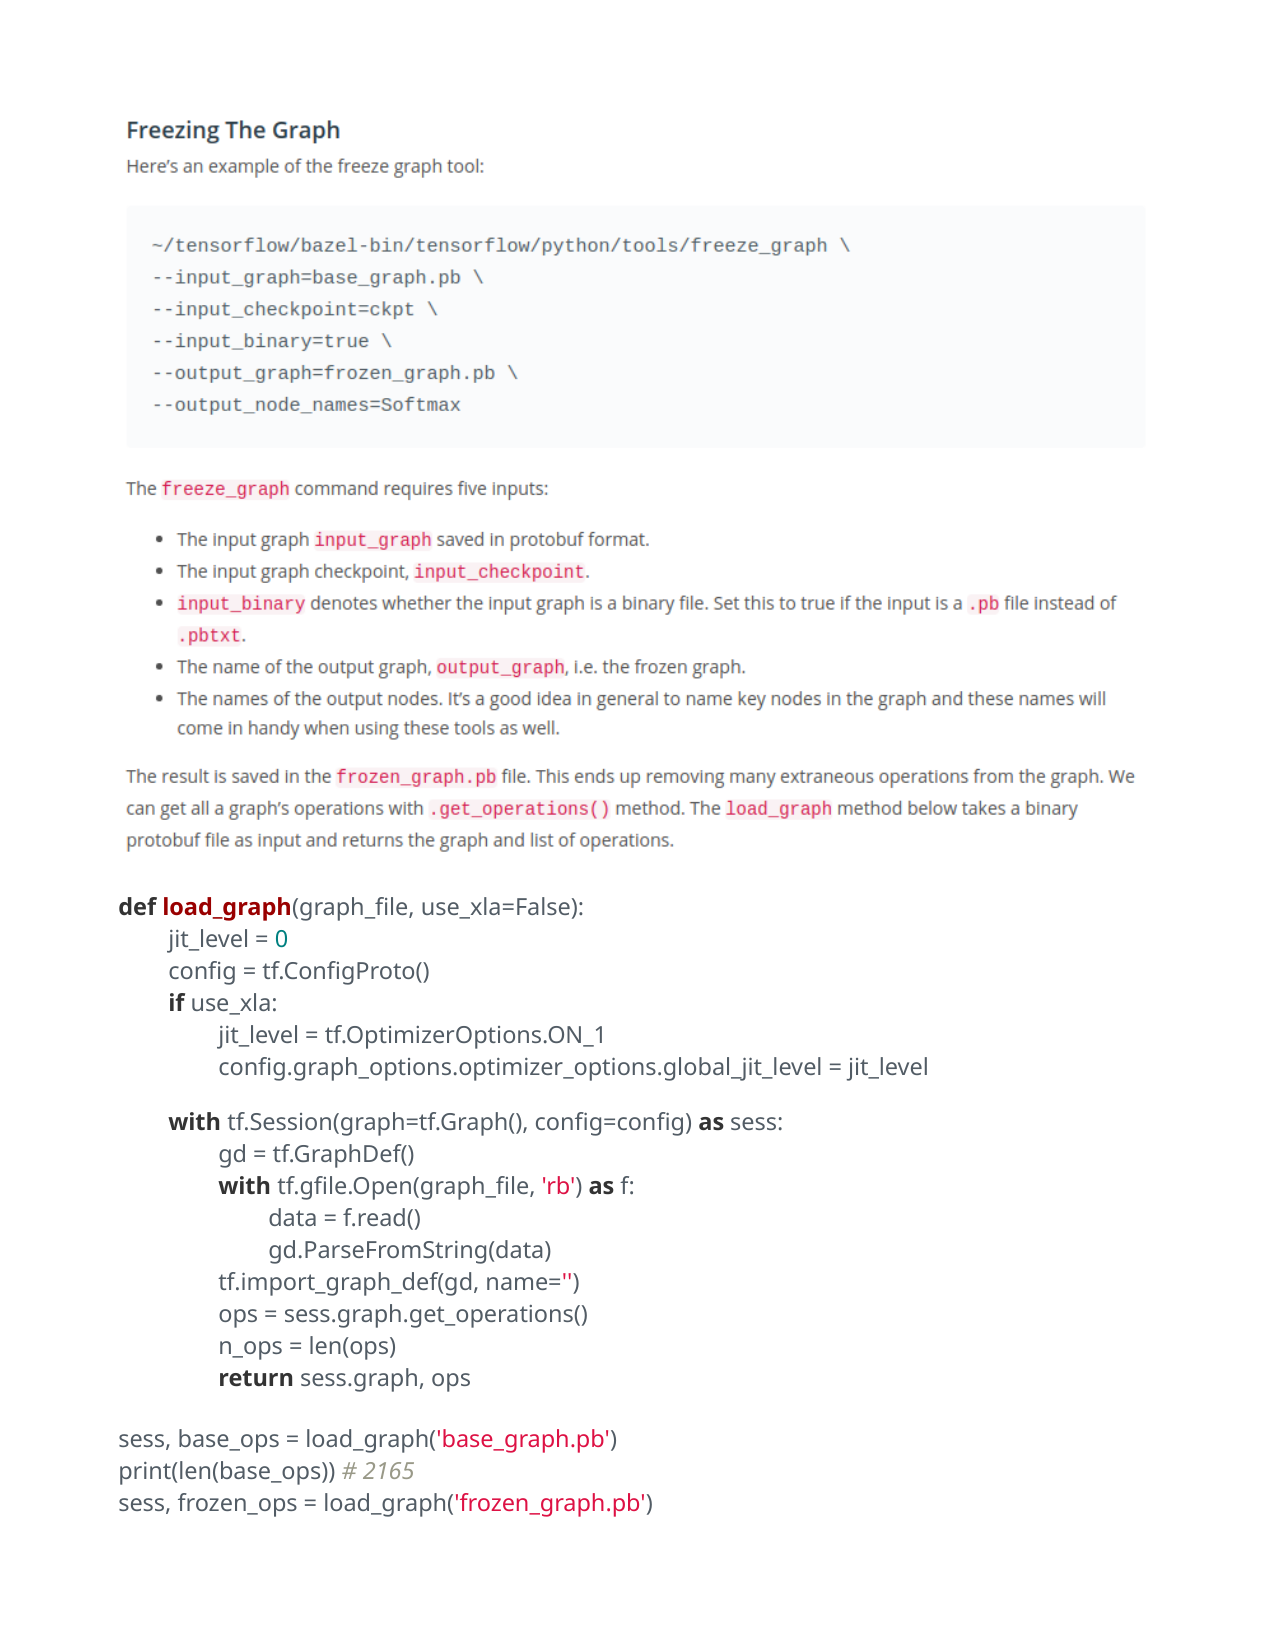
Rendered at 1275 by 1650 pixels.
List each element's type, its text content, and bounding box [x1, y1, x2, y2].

text tf.import_graph_def(gd, name='') [118, 1266, 1157, 1298]
text def load_graph(graph_file, use_xla=False): [118, 890, 1157, 922]
picture [118, 118, 1157, 862]
text config = tf.ConfigProto() [118, 954, 1157, 986]
text jit_level = 0 [118, 922, 1157, 954]
text return sess.graph, ops [118, 1362, 1157, 1393]
text n_ops = len(ops) [118, 1329, 1157, 1362]
text if use_xla: [118, 986, 1157, 1018]
text data = f.read() [118, 1202, 1157, 1234]
text sess, frozen_ops = load_graph('frozen_graph.pb') [118, 1486, 1157, 1518]
text gd.ParseFromString(data) [118, 1234, 1157, 1266]
text with tf.Session(graph=tf.Graph(), config=config) as sess: [118, 1106, 1157, 1138]
text with tf.gfile.Open(graph_file, 'rb') as f: [118, 1170, 1157, 1202]
text print(len(base_ops)) # 2165 [118, 1454, 1157, 1486]
text config.graph_options.optimizer_options.global_jit_level = jit_level [118, 1050, 1157, 1082]
text gd = tf.GraphDef() [118, 1138, 1157, 1170]
text jit_level = tf.OptimizerOptions.ON_1 [118, 1018, 1157, 1050]
text ops = sess.graph.get_operations() [118, 1298, 1157, 1329]
text sess, base_ops = load_graph('base_graph.pb') [118, 1422, 1157, 1454]
